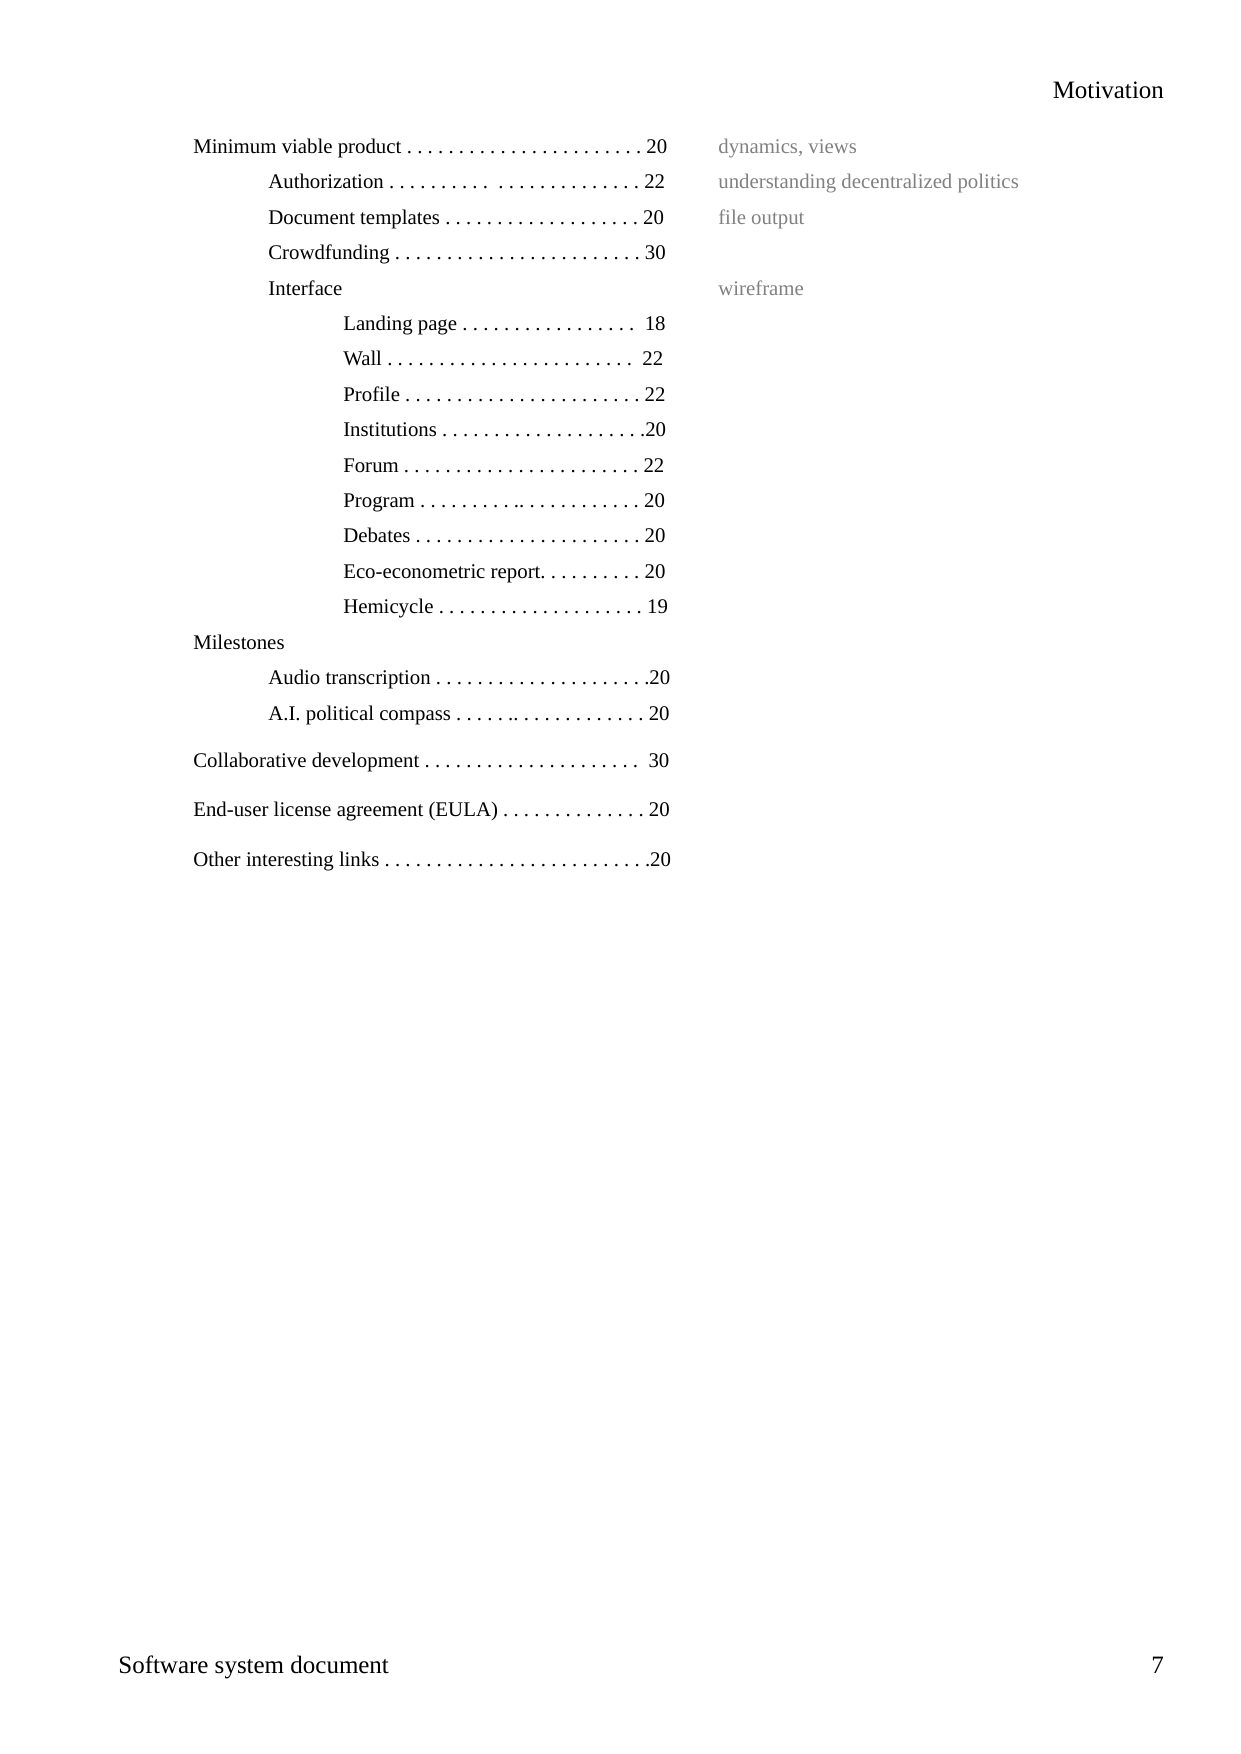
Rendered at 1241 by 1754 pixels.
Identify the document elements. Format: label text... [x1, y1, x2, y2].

text Program . . . . . . . . . .. . . . . . . . . . . . 20 [118, 493, 1164, 511]
text Audio transcription . . . . . . . . . . . . . . . . . . . . .20 [118, 670, 1164, 688]
text Eco-econometric report. . . . . . . . . . 20 [118, 564, 1164, 582]
text End-user license agreement (EULA) . . . . . . . . . . . . . . 20 [118, 797, 1164, 823]
text Minimum viable product . . . . . . . . . . . . . . . . . . . . . . . 20 dynamics, views [118, 139, 1164, 157]
text Institutions . . . . . . . . . . . . . . . . . . . .20 [118, 422, 1164, 440]
text Wall . . . . . . . . . . . . . . . . . . . . . . . . 22 [118, 352, 1164, 369]
text Collaborative development . . . . . . . . . . . . . . . . . . . . . 30 [118, 748, 1164, 773]
text Debates . . . . . . . . . . . . . . . . . . . . . . 20 [118, 529, 1164, 546]
text Landing page . . . . . . . . . . . . . . . . . 18 [118, 316, 1164, 334]
text Authorization . . . . . . . . . . . . . . . . . . . . . . . . 22 understanding decentralized politics [118, 174, 1164, 192]
text A.I. political compass . . . . . .. . . . . . . . . . . . . 20 [118, 706, 1164, 723]
text Other interesting links . . . . . . . . . . . . . . . . . . . . . . . . . .20 [118, 847, 1164, 871]
text Forum . . . . . . . . . . . . . . . . . . . . . . . 22 [118, 458, 1164, 476]
text Profile . . . . . . . . . . . . . . . . . . . . . . . 22 [118, 387, 1164, 405]
text Milestones [118, 635, 1164, 653]
text Document templates . . . . . . . . . . . . . . . . . . . 20 file output [118, 210, 1164, 228]
text Interface wireframe [118, 281, 1164, 298]
text Hemicycle . . . . . . . . . . . . . . . . . . . . 19 [118, 599, 1164, 617]
text Crowdfunding . . . . . . . . . . . . . . . . . . . . . . . . 30 [118, 245, 1164, 263]
